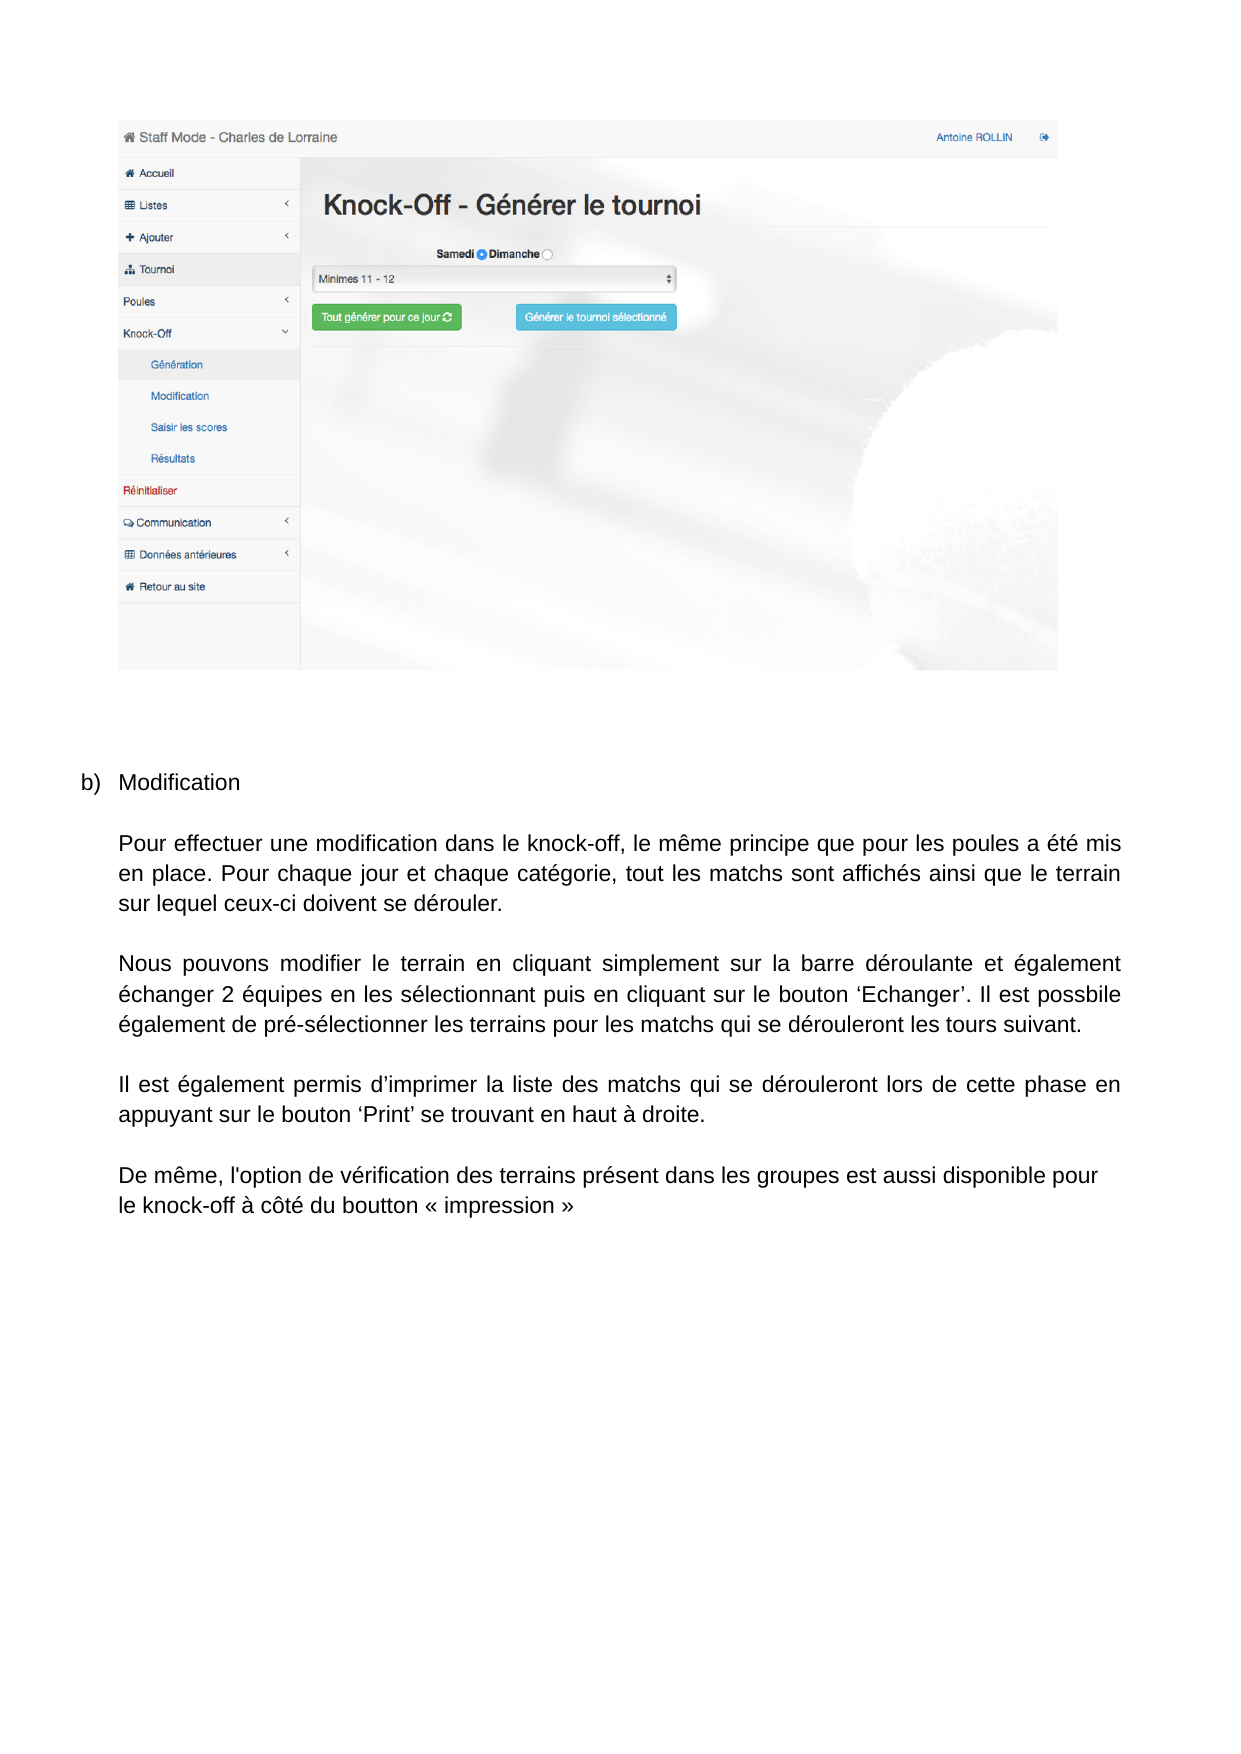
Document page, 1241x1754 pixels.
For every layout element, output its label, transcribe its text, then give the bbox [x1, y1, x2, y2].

text Il est également permis d’imprimer la liste des matchs qui se dérouleront lors de cette phase en appuyant sur le bouton ‘Print’ se trouvant en haut à droite. [118, 1071, 1122, 1128]
text Pour effectuer une modification dans le knock-off, le même principe que pour les poules a été mis en place. Pour chaque jour et chaque catégorie, tout les matchs sont affichés ainsi que le terrain sur lequel ceux-ci doivent se dérouler. [118, 829, 1122, 916]
picture [118, 118, 1059, 674]
text Nous pouvons modifier le terrain en cliquant simplement sur la barre déroulante et également échanger 2 équipes en les sélectionnant puis en cliquant sur le bouton ‘Echanger’. Il est possbile également de pré-sélectionner les terrains pour les matchs qui se dérouleront les tours suivant. [118, 950, 1122, 1037]
list Modification [81, 769, 1122, 795]
text De même, l'option de vérification des terrains présent dans les groupes est aussi disponible pour le knock-off à côté du boutton « impression » [118, 1162, 1122, 1218]
